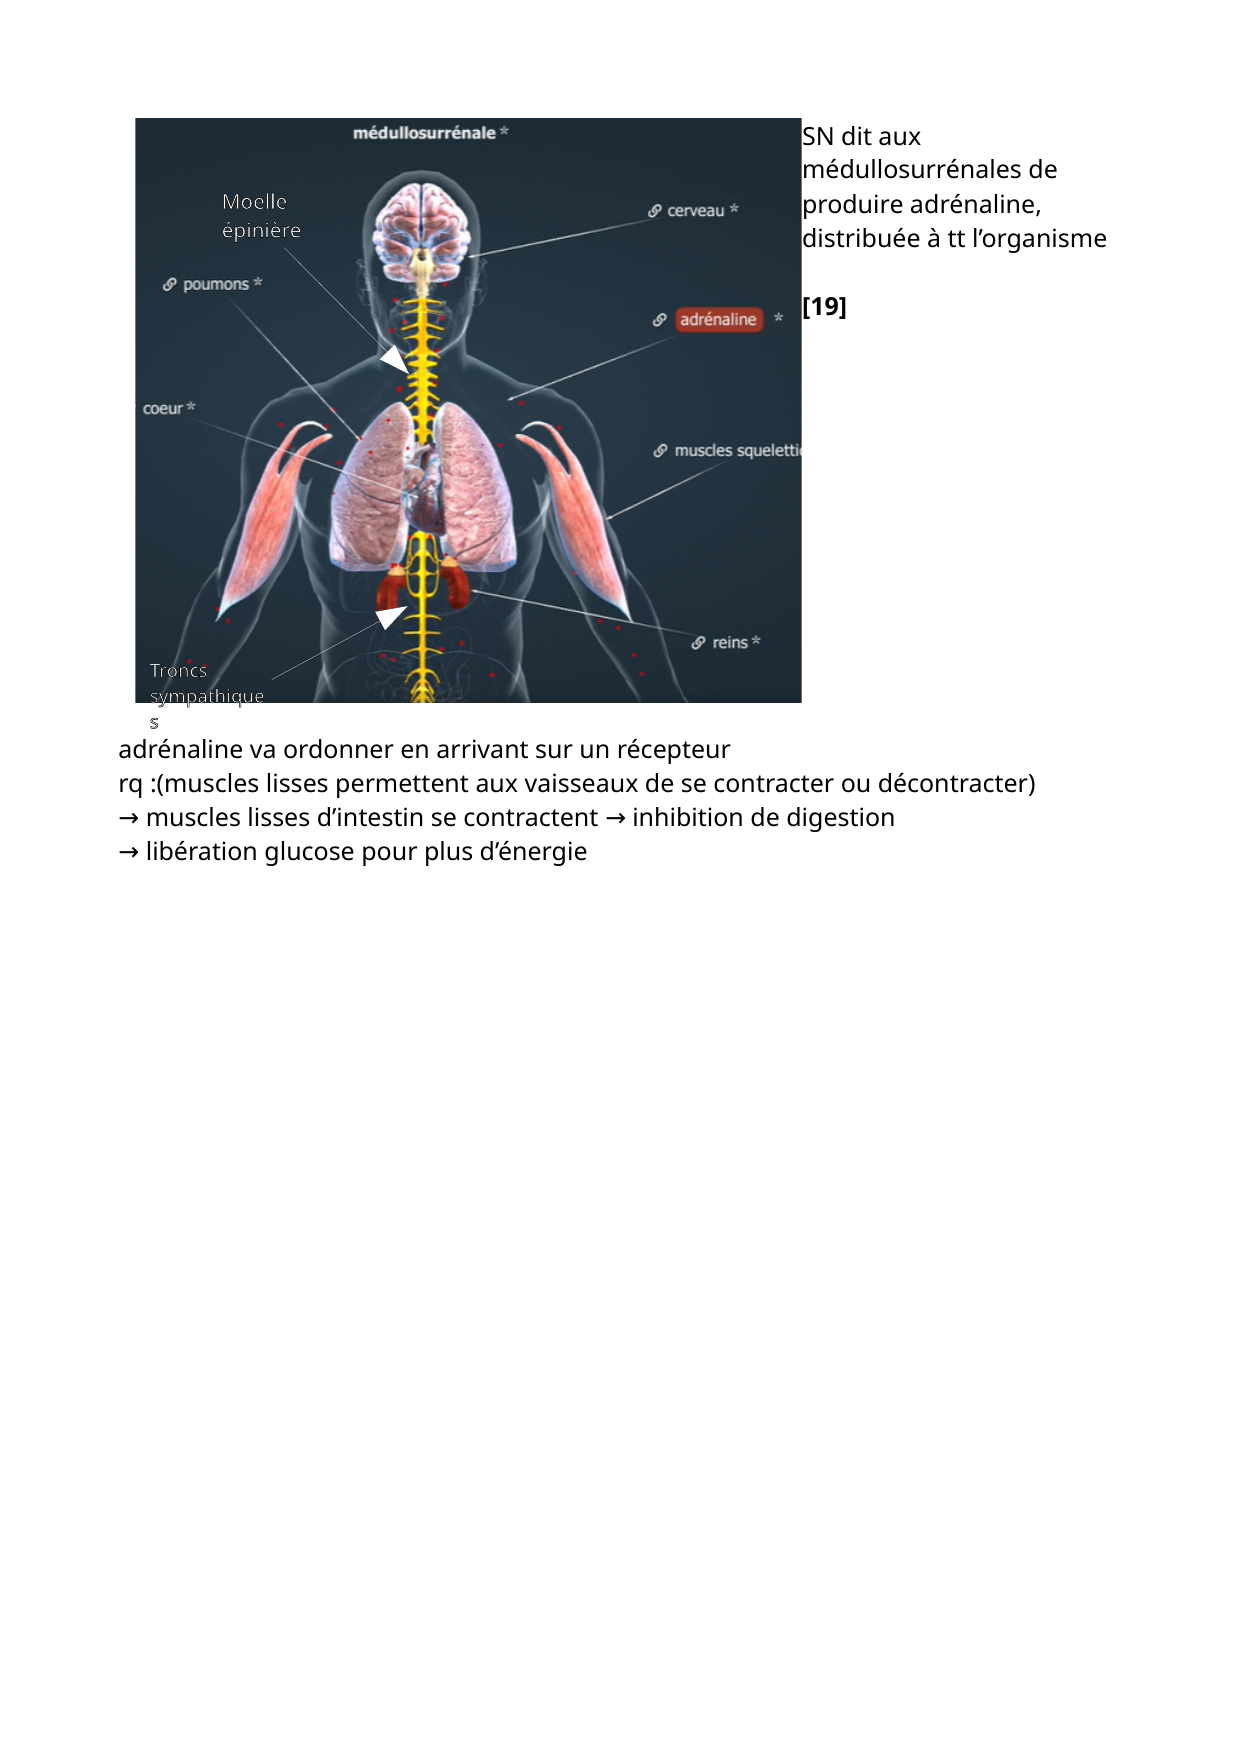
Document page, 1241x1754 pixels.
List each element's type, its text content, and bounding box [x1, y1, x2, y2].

text → muscles lisses d’intestin se contractent → inhibition de digestion [118, 799, 1122, 833]
picture [135, 118, 802, 703]
text adrénaline va ordonner en arrivant sur un récepteur [118, 731, 1122, 765]
picture [154, 694, 162, 703]
text SN dit aux médullosurrénales de produire adrénaline, distribuée à tt l’organisme [802, 118, 1122, 254]
text [118, 288, 135, 322]
text [118, 118, 135, 254]
text rq :(muscles lisses permettent aux vaisseaux de se contracter ou décontracter) [118, 765, 1122, 799]
text [19] [802, 288, 1122, 322]
text → libération glucose pour plus d’énergie [118, 833, 1122, 867]
